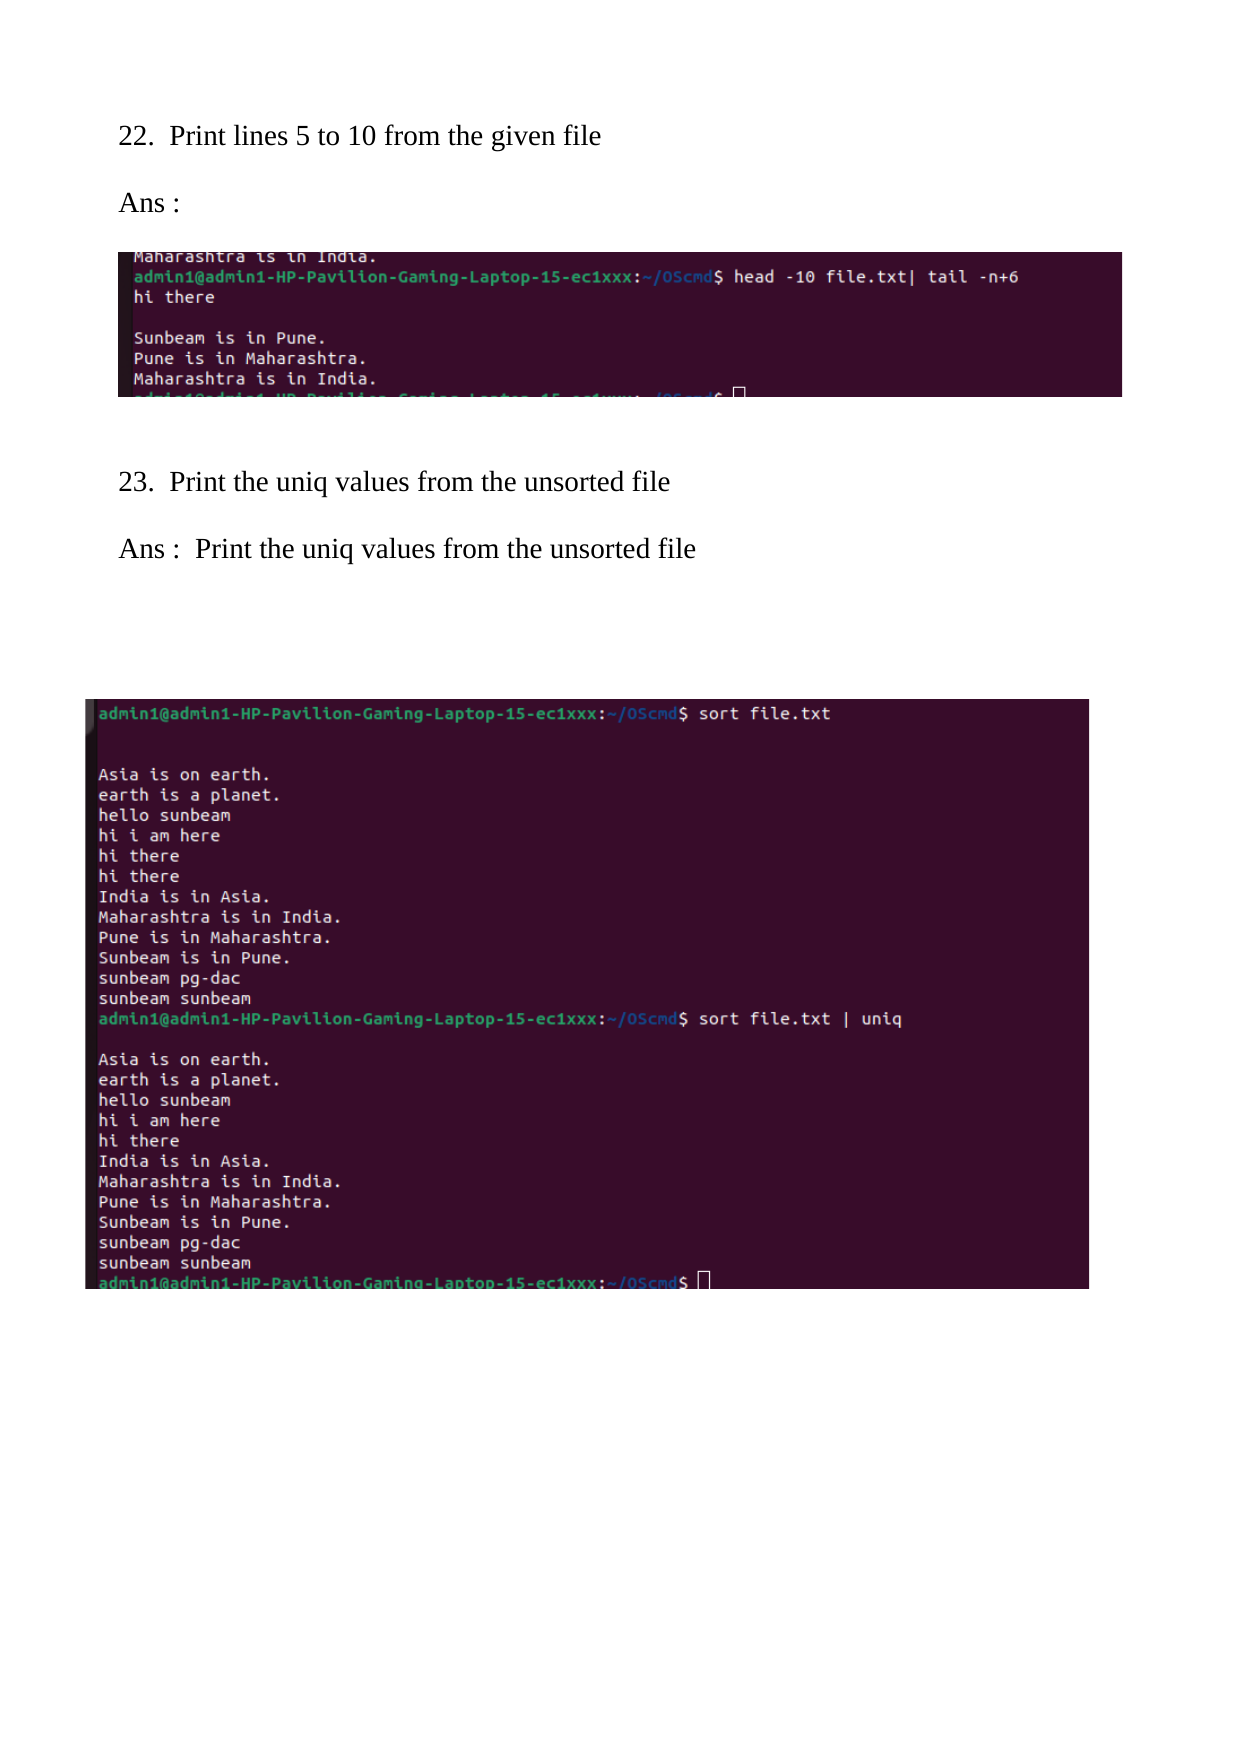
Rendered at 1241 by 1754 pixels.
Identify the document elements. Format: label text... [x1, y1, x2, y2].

picture [85, 699, 1090, 1289]
text Ans : Print the uniq values from the unsorted file [118, 531, 1122, 564]
text 22. Print lines 5 to 10 from the given file [118, 118, 1122, 152]
picture [118, 252, 1123, 397]
text Ans : [118, 185, 1122, 219]
text 23. Print the uniq values from the unsorted file [118, 464, 1122, 497]
